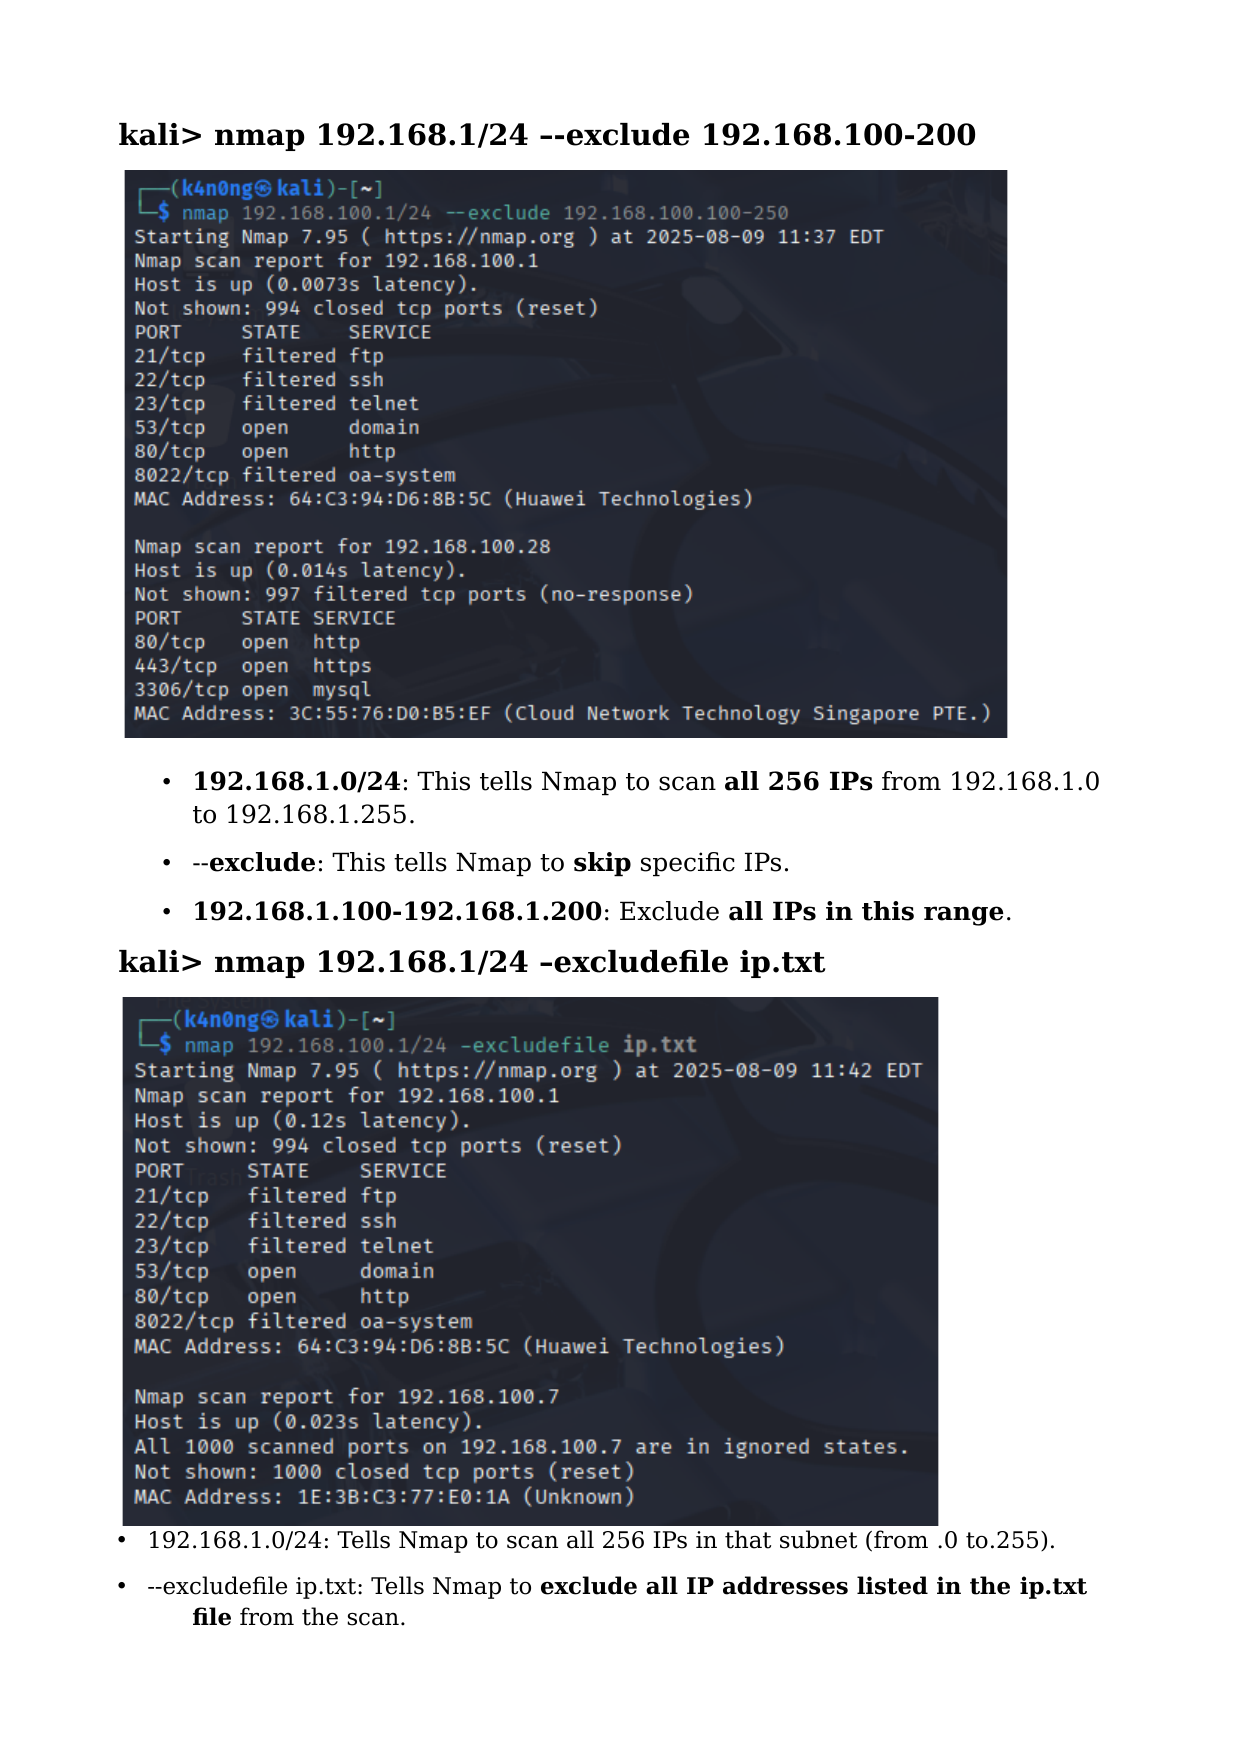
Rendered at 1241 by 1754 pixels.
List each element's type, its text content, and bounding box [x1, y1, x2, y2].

picture [122, 997, 939, 1526]
list 192.168.1.100-192.168.1.200: Exclude all IPs in this range. [162, 897, 1122, 926]
list --exclude: This tells Nmap to skip specific IPs. [162, 848, 1122, 878]
picture [124, 170, 1008, 738]
list 192.168.1.0/24: This tells Nmap to scan all 256 IPs from 192.168.1.0 to 192.168.1.255. [162, 767, 1122, 829]
text kali> nmap 192.168.1/24 –-exclude 192.168.100-200 [118, 118, 1122, 152]
text kali> nmap 192.168.1/24 –excludefile ip.txt [118, 945, 1122, 979]
list --excludefile ip.txt: Tells Nmap to exclude all IP addresses listed in the ip.txt file from the scan. [117, 1573, 1122, 1631]
list 192.168.1.0/24: Tells Nmap to scan all 256 IPs in that subnet (from .0 to.255). [117, 1528, 1122, 1554]
